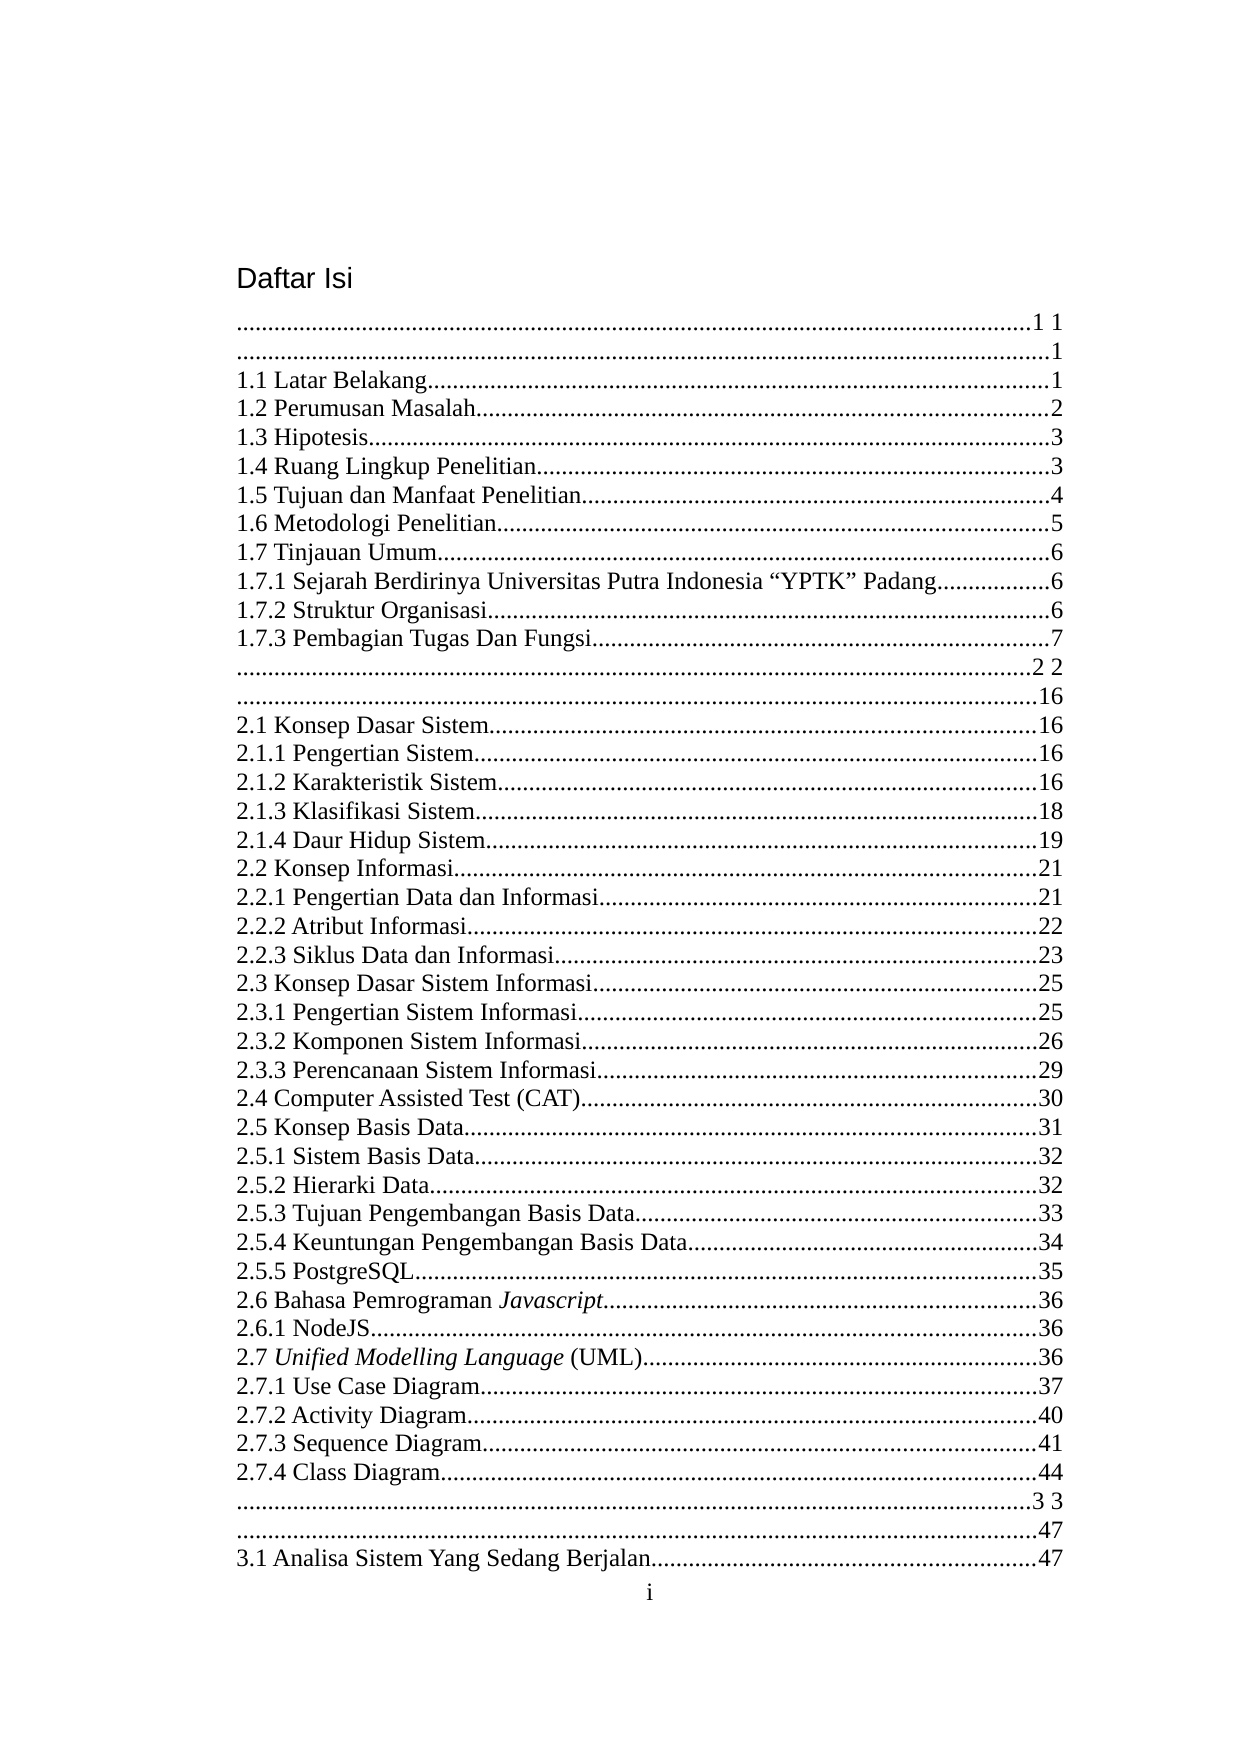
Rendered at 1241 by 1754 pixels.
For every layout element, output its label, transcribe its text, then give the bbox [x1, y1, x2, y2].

text 2.2.2 Atribut Informasi 22 [236, 911, 1063, 940]
text 3.1 Analisa Sistem Yang Sedang Berjalan 47 [236, 1543, 1063, 1572]
text 2.7.4 Class Diagram 44 [236, 1457, 1063, 1486]
text 1.1 Latar Belakang 1 [236, 365, 1063, 393]
text 2.1.1 Pengertian Sistem 16 [236, 738, 1063, 767]
text 2 2 16 [236, 652, 1063, 710]
text 1.2 Perumusan Masalah 2 [236, 393, 1063, 422]
text 2.5.5 PostgreSQL 35 [236, 1256, 1063, 1285]
text 2.5.2 Hierarki Data 32 [236, 1170, 1063, 1198]
text 1.7.2 Struktur Organisasi 6 [236, 595, 1063, 623]
text 1.7 Tinjauan Umum 6 [236, 537, 1063, 566]
text 2.7.1 Use Case Diagram 37 [236, 1371, 1063, 1400]
text 2.2 Konsep Informasi 21 [236, 853, 1063, 882]
text 2.7.3 Sequence Diagram 41 [236, 1428, 1063, 1457]
text 1.3 Hipotesis 3 [236, 422, 1063, 451]
text 2.7.2 Activity Diagram 40 [236, 1400, 1063, 1428]
text 2.5.1 Sistem Basis Data 32 [236, 1141, 1063, 1170]
text 2.5 Konsep Basis Data 31 [236, 1112, 1063, 1141]
text 2.7 Unified Modelling Language (UML) 36 [236, 1342, 1063, 1371]
text 3 3 47 [236, 1486, 1063, 1543]
text 2.1.3 Klasifikasi Sistem 18 [236, 796, 1063, 825]
text 2.5.3 Tujuan Pengembangan Basis Data 33 [236, 1198, 1063, 1227]
text 1.7.3 Pembagian Tugas Dan Fungsi 7 [236, 623, 1063, 652]
text 2.3.1 Pengertian Sistem Informasi 25 [236, 997, 1063, 1026]
text 2.3.3 Perencanaan Sistem Informasi 29 [236, 1055, 1063, 1083]
text 1.7.1 Sejarah Berdirinya Universitas Putra Indonesia “YPTK” Padang 6 [236, 566, 1063, 595]
text 1.4 Ruang Lingkup Penelitian 3 [236, 451, 1063, 480]
text 2.1 Konsep Dasar Sistem 16 [236, 710, 1063, 738]
text 2.6.1 NodeJS 36 [236, 1313, 1063, 1342]
text 2.2.3 Siklus Data dan Informasi 23 [236, 940, 1063, 968]
text 1 1 1 [236, 307, 1063, 365]
text 2.3.2 Komponen Sistem Informasi 26 [236, 1026, 1063, 1055]
text 2.4 Computer Assisted Test (CAT) 30 [236, 1083, 1063, 1112]
text 1.6 Metodologi Penelitian 5 [236, 508, 1063, 537]
text 2.3 Konsep Dasar Sistem Informasi 25 [236, 968, 1063, 997]
subtitle Daftar Isi [236, 261, 1063, 295]
text 2.2.1 Pengertian Data dan Informasi 21 [236, 882, 1063, 911]
text 2.1.4 Daur Hidup Sistem 19 [236, 825, 1063, 853]
text 2.1.2 Karakteristik Sistem 16 [236, 767, 1063, 796]
text 1.5 Tujuan dan Manfaat Penelitian 4 [236, 480, 1063, 508]
text 2.6 Bahasa Pemrograman Javascript 36 [236, 1285, 1063, 1313]
text 2.5.4 Keuntungan Pengembangan Basis Data 34 [236, 1227, 1063, 1256]
